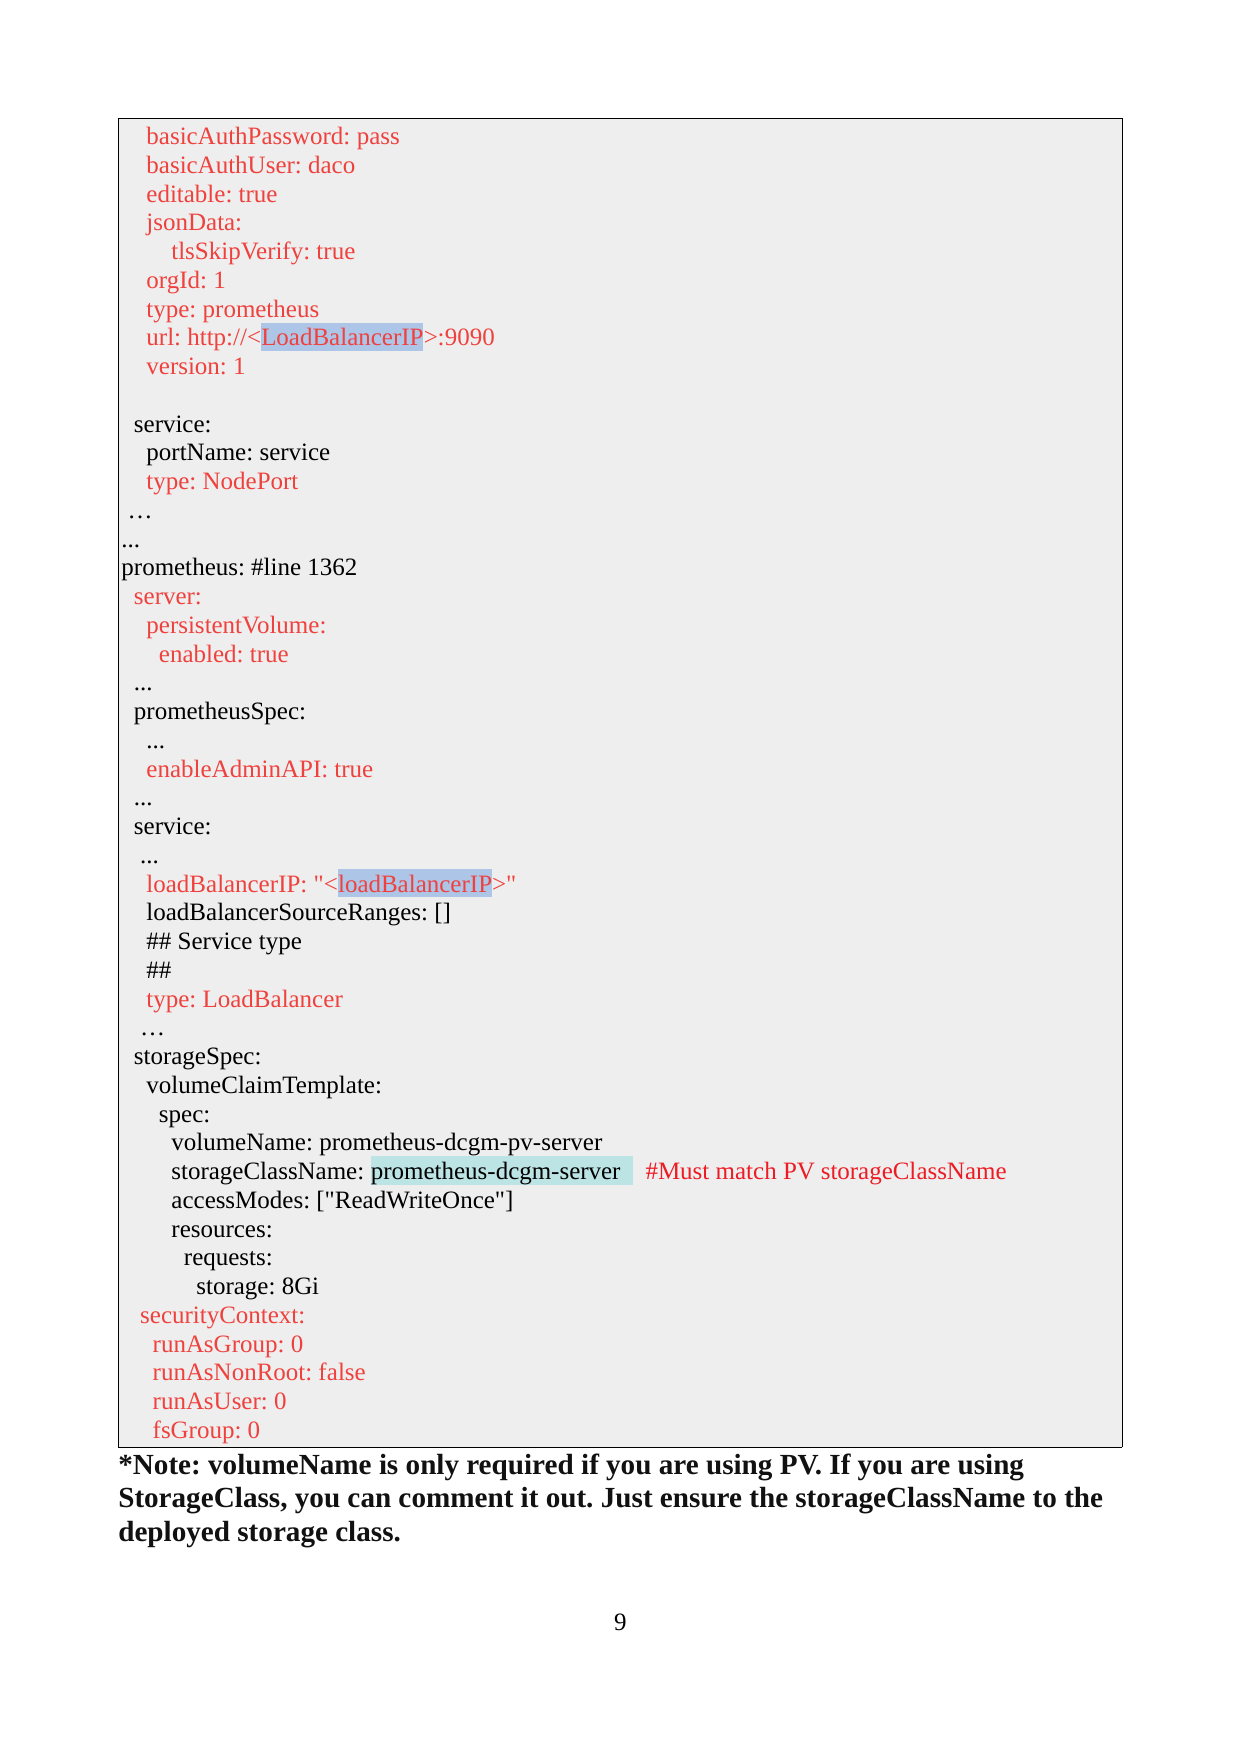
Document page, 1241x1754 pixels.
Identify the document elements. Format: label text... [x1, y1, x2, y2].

text accessModes: ["ReadWriteOnce"] [119, 1182, 1122, 1211]
text *Note: volumeName is only required if you are using PV. If you are using StorageClass, you can comment it out. Just ensure the storageClassName to the deployed storage class. [118, 1448, 1122, 1547]
text portName: service [119, 434, 1122, 463]
text runAsGroup: 0 [119, 1326, 1122, 1354]
text volumeClaimTemplate: [119, 1067, 1122, 1096]
text ... [119, 837, 1122, 866]
text resources: [119, 1211, 1122, 1239]
text ... [119, 722, 1122, 751]
text runAsUser: 0 [119, 1383, 1122, 1412]
text type: prometheus [119, 291, 1122, 319]
text ... [119, 521, 1122, 549]
text spec: [119, 1096, 1122, 1124]
text service: [119, 808, 1122, 837]
text loadBalancerSourceRanges: [] [119, 894, 1122, 923]
text prometheusSpec: [119, 693, 1122, 722]
text orgId: 1 [119, 262, 1122, 291]
text service: [119, 406, 1122, 434]
text storageSpec: [119, 1038, 1122, 1067]
text type: NodePort [119, 463, 1122, 492]
text fsGroup: 0 [119, 1412, 1122, 1447]
text url: http://<LoadBalancerIP>:9090 [119, 319, 1122, 348]
text volumeName: prometheus-dcgm-pv-server [119, 1124, 1122, 1153]
text tlsSkipVerify: true [119, 233, 1122, 262]
text editable: true [119, 176, 1122, 204]
text server: [119, 578, 1122, 607]
text jsonData: [119, 204, 1122, 233]
text … [119, 1009, 1122, 1038]
text ## Service type [119, 923, 1122, 952]
text ... [119, 779, 1122, 808]
text securityContext: [119, 1297, 1122, 1326]
text basicAuthPassword: pass [119, 119, 1122, 147]
text persistentVolume: [119, 607, 1122, 636]
text ... [119, 664, 1122, 693]
text runAsNonRoot: false [119, 1354, 1122, 1383]
text ## [119, 952, 1122, 981]
text enableAdminAPI: true [119, 751, 1122, 779]
text storage: 8Gi [119, 1268, 1122, 1297]
text requests: [119, 1239, 1122, 1268]
text prometheus: #line 1362 [119, 549, 1122, 578]
text basicAuthUser: daco [119, 147, 1122, 176]
text storageClassName: prometheus-dcgm-server #Must match PV storageClassName [119, 1153, 1122, 1182]
text enabled: true [119, 636, 1122, 664]
text loadBalancerIP: "<loadBalancerIP>" [119, 866, 1122, 894]
text … [119, 492, 1122, 521]
text version: 1 [119, 348, 1122, 377]
text type: LoadBalancer [119, 981, 1122, 1009]
